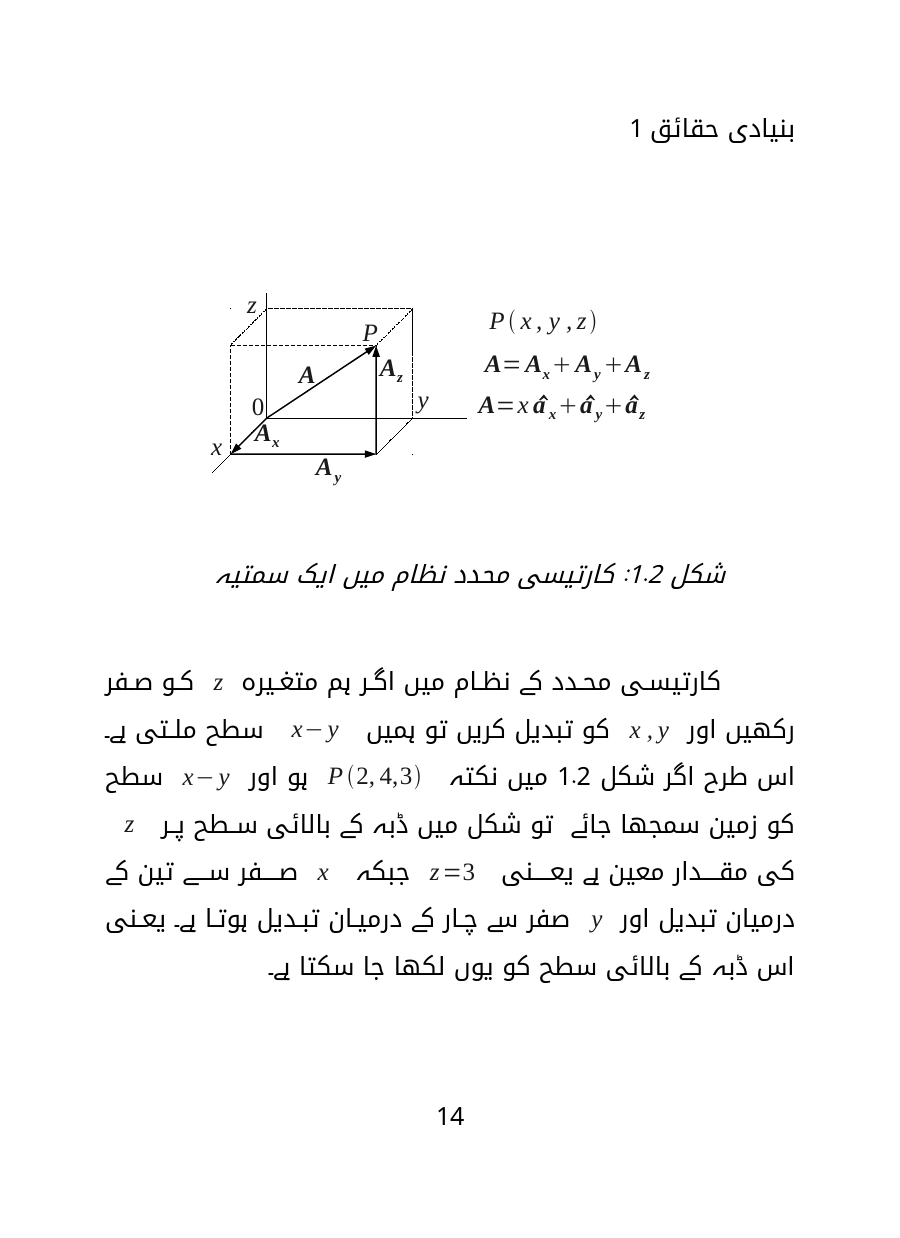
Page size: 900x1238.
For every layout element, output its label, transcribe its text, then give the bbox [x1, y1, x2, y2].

text کارتیسی محدد کے نظام میں اگر ہم متغیرہکو صفر رکھیں اورکو تبدیل کریں تو ہمیں سطح ملتی ہے۔ اس طرح اگر شکل 1.2 میں نکتہ ہو اورسطح کو زمین سمجھا جائے تو شکل میں ڈبہ کے بالائی سطح پر کی مقدار معین ہے یعنی جبکہ صفر سے تین کے درمیان تبدیل اورصفر سے چار کے درمیان تبدیل ہوتا ہے۔ یعنی اس ڈبہ کے بالائی سطح کو یوں لکھا جا سکتا ہے۔ [105, 659, 795, 991]
text شکل 1.2: کارتیسی محدد نظام میں ایک سمتیہ [174, 229, 725, 599]
